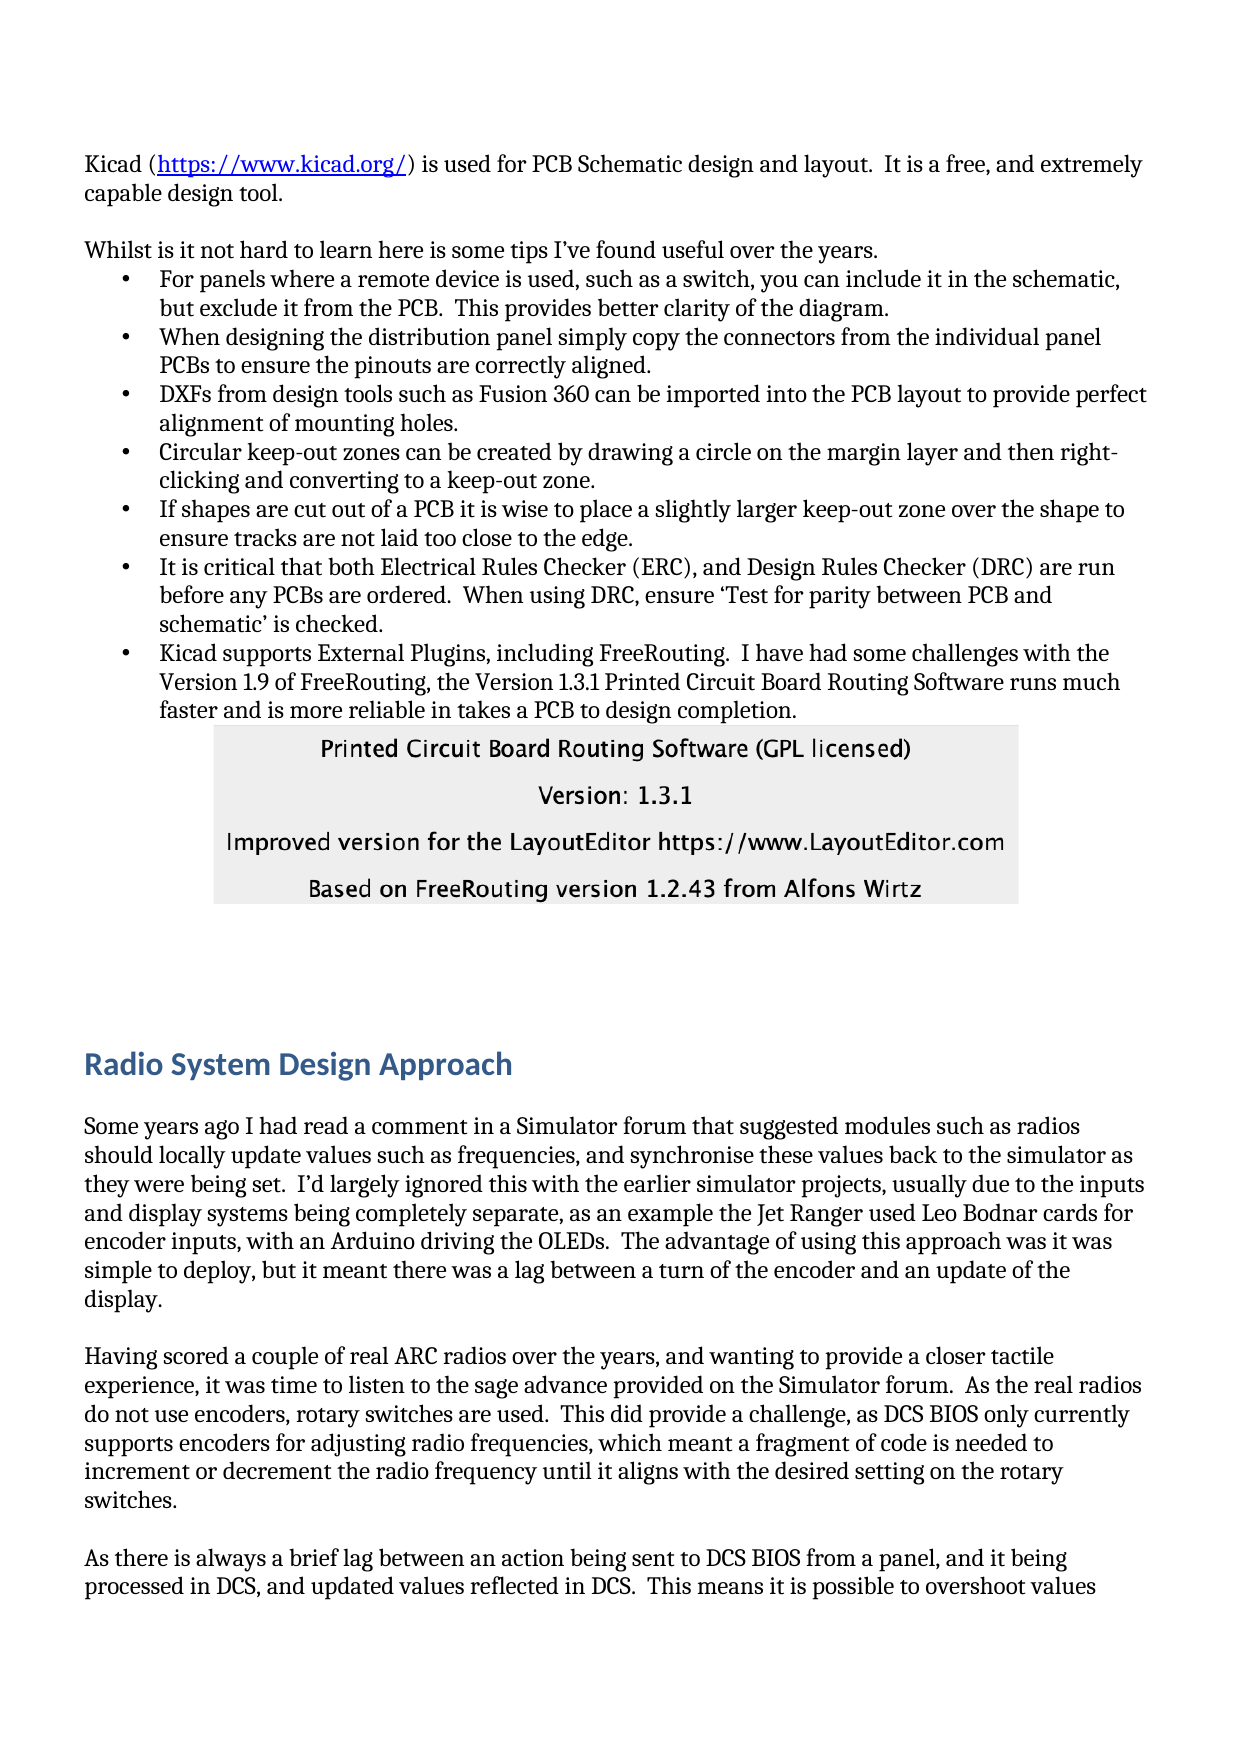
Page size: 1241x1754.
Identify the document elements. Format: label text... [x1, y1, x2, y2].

list Circular keep-out zones can be created by drawing a circle on the margin layer and then right-clicking and converting to a keep-out zone. [122, 437, 1148, 495]
text As there is always a brief lag between an action being sent to DCS BIOS from a panel, and it being processed in DCS, and updated values reflected in DCS. This means it is possible to overshoot values [84, 1543, 1148, 1601]
text Some years ago I had read a comment in a Simulator forum that suggested modules such as radios should locally update values such as frequencies, and synchronise these values back to the simulator as they were being set. I’d largely ignored this with the earlier simulator projects, usually due to the inputs and display systems being completely separate, as an example the Jet Ranger used Leo Bodnar cards for encoder inputs, with an Arduino driving the OLEDs. The advantage of using this approach was it was simple to deploy, but it meant there was a lag between a turn of the encoder and an update of the display. [84, 1112, 1148, 1313]
subtitle Radio System Design Approach [84, 1043, 1148, 1083]
list Kicad supports External Plugins, including FreeRouting. I have had some challenges with the Version 1.9 of FreeRouting, the Version 1.3.1 Printed Circuit Board Routing Software runs much faster and is more reliable in takes a PCB to design completion. [122, 639, 1148, 725]
list When designing the distribution panel simply copy the connectors from the individual panel PCBs to ensure the pinouts are correctly aligned. [122, 322, 1148, 380]
picture [213, 725, 1019, 904]
text Having scored a couple of real ARC radios over the years, and wanting to provide a closer tactile experience, it was time to listen to the sage advance provided on the Simulator forum. As the real radios do not use encoders, rotary switches are used. This did provide a challenge, as DCS BIOS only currently supports encoders for adjusting radio frequencies, which meant a fragment of code is needed to increment or decrement the radio frequency until it aligns with the desired setting on the rotary switches. [84, 1342, 1148, 1515]
list It is critical that both Electrical Rules Checker (ERC), and Design Rules Checker (DRC) are run before any PCBs are ordered. When using DRC, ensure ‘Test for parity between PCB and schematic’ is checked. [122, 552, 1148, 639]
text Whilst is it not hard to learn here is some tips I’ve found useful over the years. [84, 236, 1148, 265]
list DXFs from design tools such as Fusion 360 can be imported into the PCB layout to provide perfect alignment of mounting holes. [122, 380, 1148, 437]
list For panels where a remote device is used, such as a switch, you can include it in the schematic, but exclude it from the PCB. This provides better clarity of the diagram. [122, 265, 1148, 322]
list If shapes are cut out of a PCB it is wise to place a slightly larger keep-out zone over the shape to ensure tracks are not laid too close to the edge. [122, 495, 1148, 552]
text Kicad (https://www.kicad.org/) is used for PCB Schematic design and layout. It is a free, and extremely capable design tool. [84, 150, 1148, 207]
